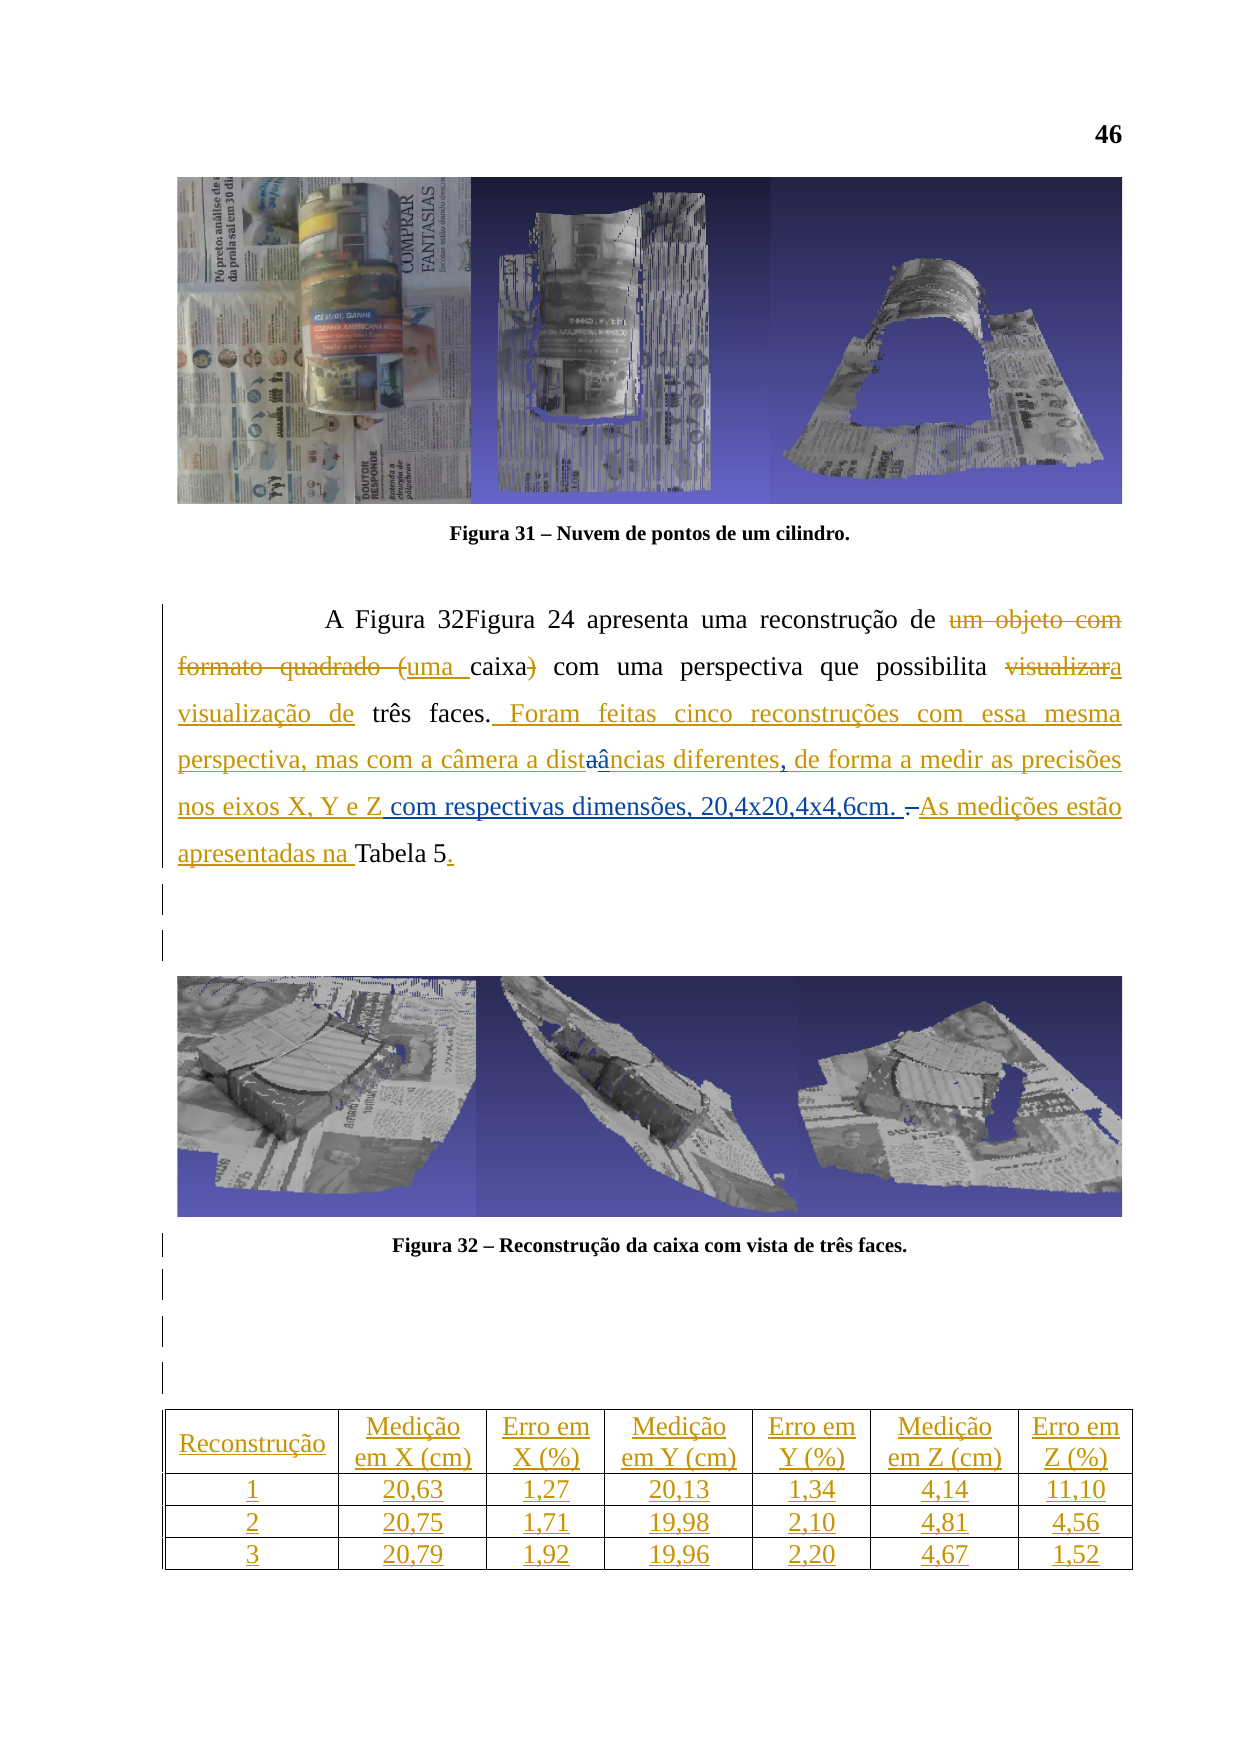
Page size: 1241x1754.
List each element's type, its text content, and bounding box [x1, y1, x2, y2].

table_cell 4,81 [871, 1506, 1018, 1537]
text Figura 32 – Reconstrução da caixa com vista de três faces. [177, 1233, 1122, 1257]
table_cell 4,14 [871, 1474, 1018, 1504]
text Figura 31 – Nuvem de pontos de um cilindro. [177, 521, 1122, 545]
table_cell 19,96 [605, 1538, 752, 1569]
table_header Erro em X (%) [487, 1410, 604, 1472]
table_cell 1,71 [487, 1506, 604, 1537]
table_header Erro em Z (%) [1019, 1410, 1132, 1472]
table_cell 20,75 [339, 1506, 486, 1537]
table_cell 1,92 [487, 1538, 604, 1569]
table_cell 1 [166, 1474, 338, 1504]
table_cell 2,20 [753, 1538, 870, 1569]
table_cell 1,27 [487, 1474, 604, 1504]
table_cell 2,10 [753, 1506, 870, 1537]
table_cell 3 [166, 1538, 338, 1569]
text A Figura 32Figura 24 apresenta uma reconstrução de uma caixa com uma perspectiva que possibilita a visualização de três faces. Foram feitas cinco reconstruções com essa mesma perspectiva, mas com a câmera a distâncias diferentes, de forma a medir as precisões nos eixos X, Y e Z com respectivas dimensões, 20,4x20,4x4,6cm. As medições estão apresentadas na Tabela 5. [177, 603, 1122, 868]
picture [177, 976, 1123, 1217]
table_header Medição em Y (cm) [605, 1410, 752, 1472]
table_cell 1,34 [753, 1474, 870, 1504]
table_header Reconstrução [166, 1410, 338, 1472]
table_cell 2 [166, 1506, 338, 1537]
table_cell 11,10 [1019, 1474, 1132, 1504]
table_cell 20,13 [605, 1474, 752, 1504]
table_header Medição em X (cm) [339, 1410, 486, 1472]
table_cell 4,67 [871, 1538, 1018, 1569]
table_cell 1,52 [1019, 1538, 1132, 1569]
table_cell 20,63 [339, 1474, 486, 1504]
table_cell 20,79 [339, 1538, 486, 1569]
table_header Erro em Y (%) [753, 1410, 870, 1472]
table_header Medição em Z (cm) [871, 1410, 1018, 1472]
table_cell 4,56 [1019, 1506, 1132, 1537]
table_cell 19,98 [605, 1506, 752, 1537]
picture [177, 177, 1123, 504]
